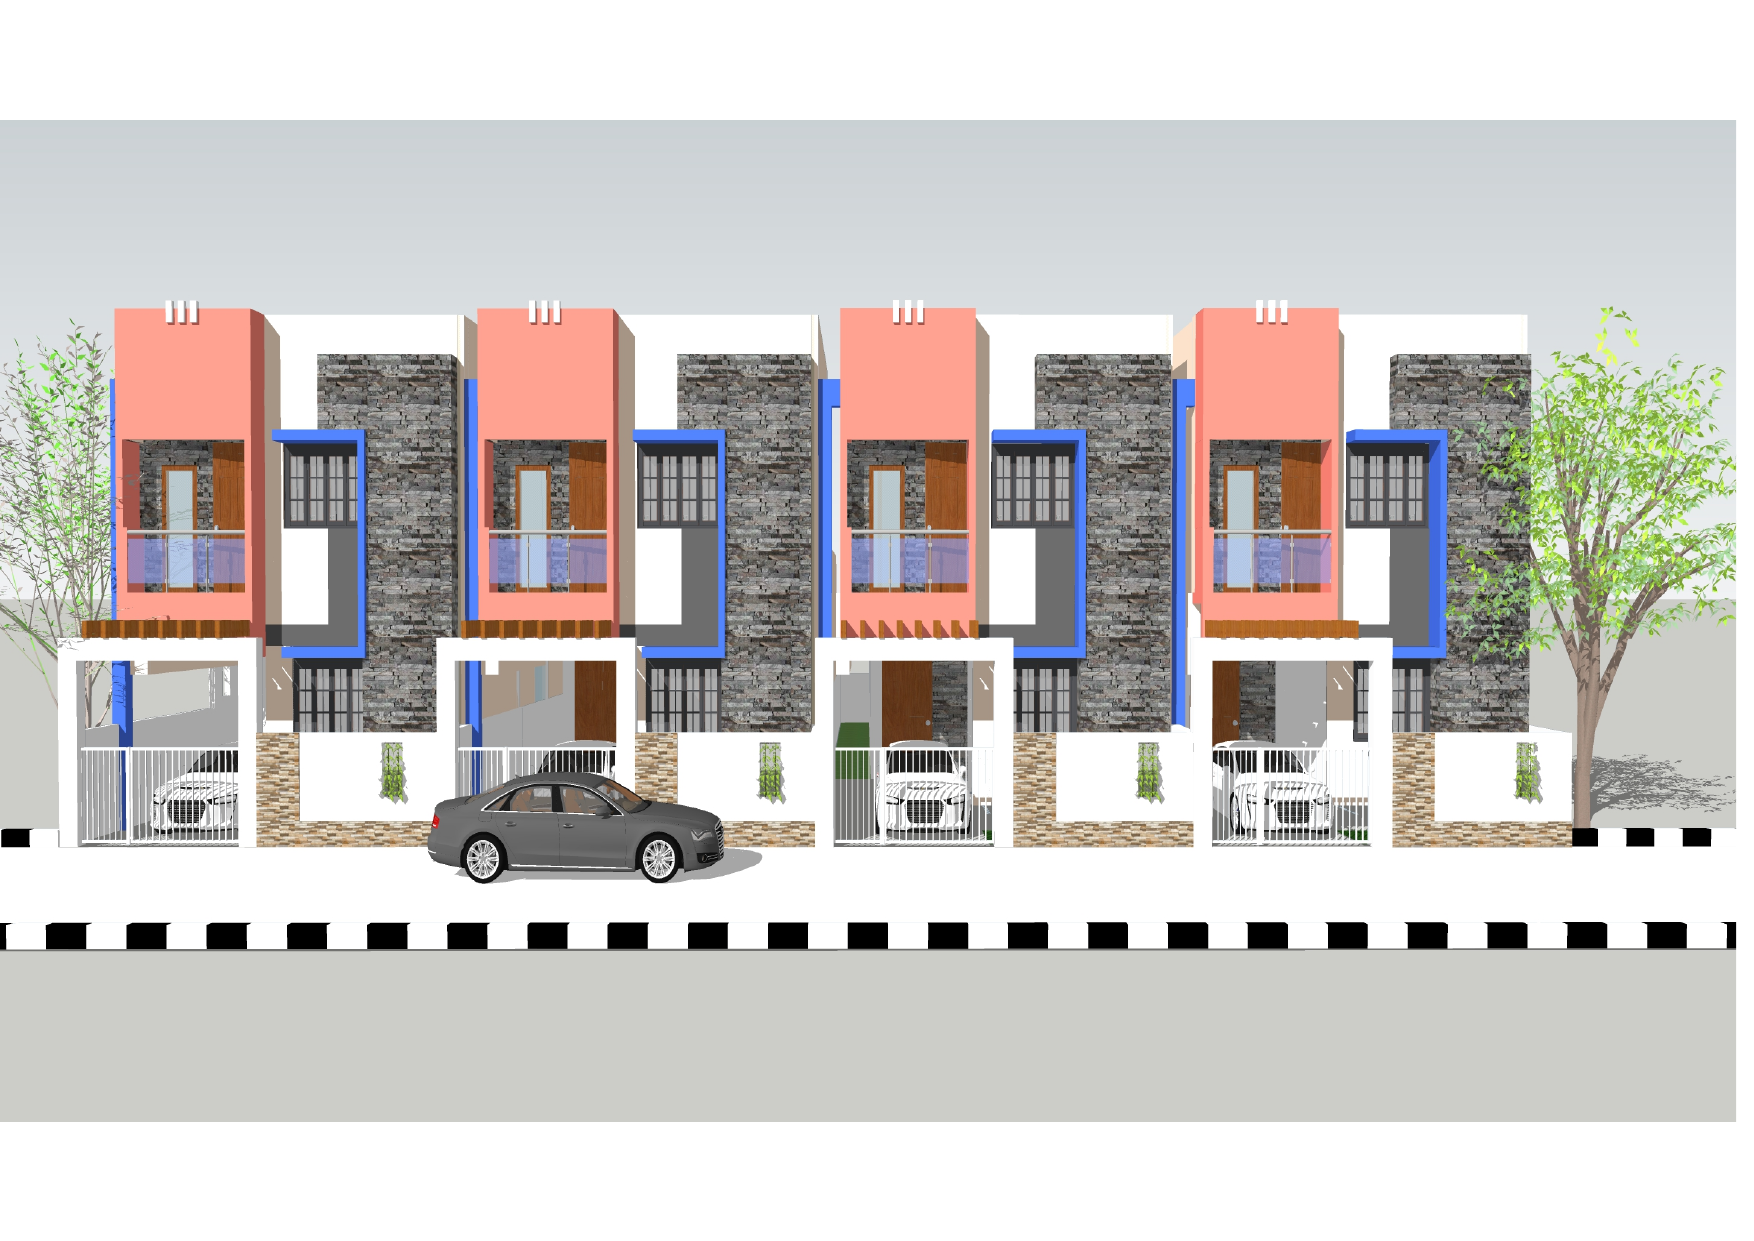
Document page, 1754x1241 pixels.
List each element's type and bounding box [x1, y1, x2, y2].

picture [0, 120, 1737, 1122]
